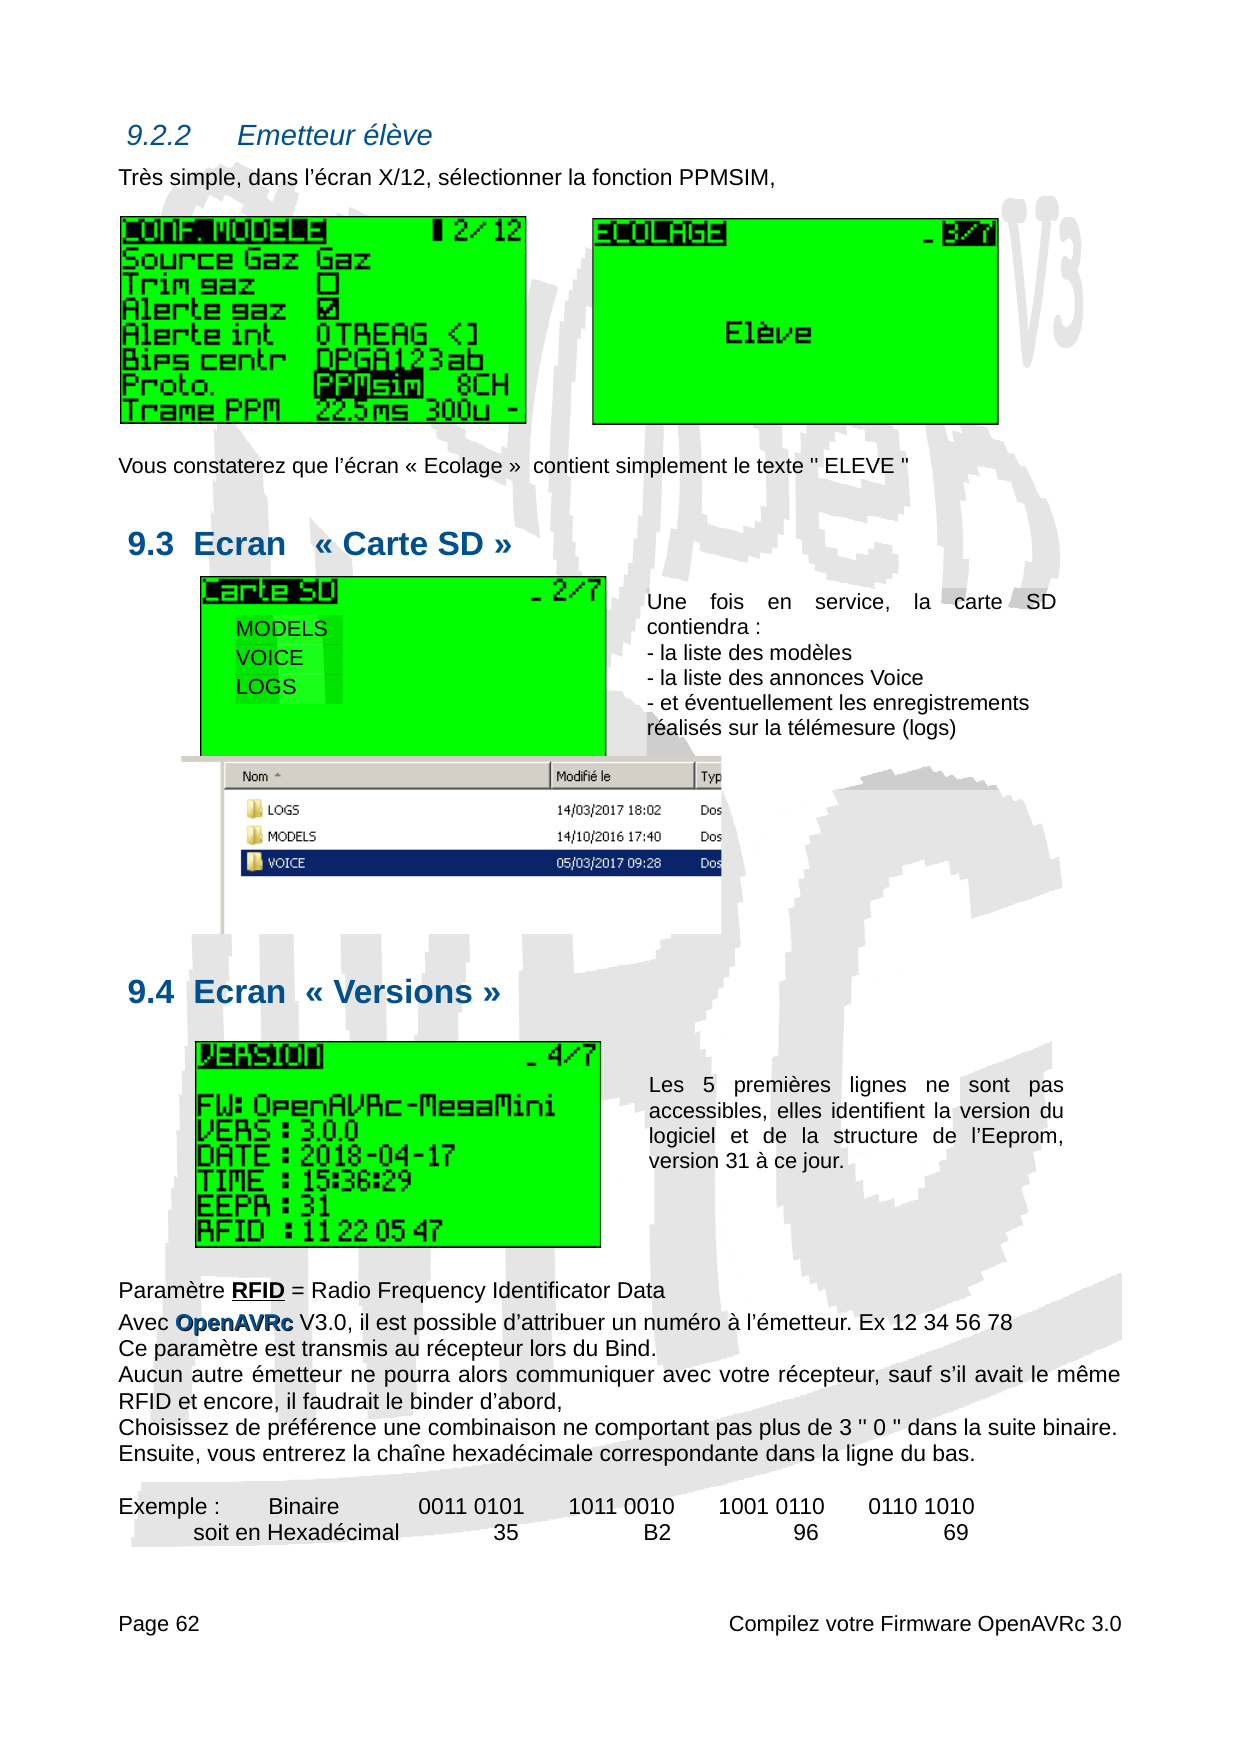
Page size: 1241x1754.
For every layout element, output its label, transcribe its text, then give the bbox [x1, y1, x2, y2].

text Avec OpenAVRc V3.0, il est possible d’attribuer un numéro à l’émetteur. Ex 12 34 56 78 [118, 1308, 1122, 1335]
text LOGS [236, 675, 343, 699]
text Très simple, dans l’écran X/12, sélectionner la fonction PPMSIM, [118, 164, 1122, 191]
text Les 5 premières lignes ne sont pas accessibles, elles identifient la version du logiciel et de la structure de l’Eeprom, version 31 à ce jour. [649, 1072, 1064, 1173]
text Ensuite, vous entrerez la chaîne hexadécimale correspondante dans la ligne du bas. [118, 1440, 1122, 1467]
text Exemple : Binaire 0011 0101 1011 0010 1001 0110 0110 1010 [118, 1493, 1122, 1519]
text MODELS [236, 615, 343, 641]
text VOICE [236, 645, 343, 670]
picture [200, 576, 607, 756]
picture [592, 218, 999, 425]
text Aucun autre émetteur ne pourra alors communiquer avec votre récepteur, sauf s’il avait le même RFID et encore, il faudrait le binder d’abord, [118, 1361, 1122, 1414]
text - et éventuellement les enregistrements réalisés sur la télémesure (logs) [647, 690, 1057, 740]
subtitle Ecran « Carte SD » [118, 524, 1122, 563]
text Une fois en service, la carte SD contiendra : [647, 589, 1057, 639]
text Ce paramètre est transmis au récepteur lors du Bind. [118, 1335, 1122, 1361]
subtitle Emetteur élève [118, 118, 1122, 152]
text Vous constaterez que l’écran « Ecolage » contient simplement le texte '' ELEVE '' [118, 453, 1122, 478]
text - la liste des modèles [647, 639, 1057, 664]
subtitle Ecran « Versions » [118, 972, 1122, 1011]
text soit en Hexadécimal 35 B2 96 69 [118, 1519, 1122, 1546]
text - la liste des annonces Voice [647, 664, 1057, 690]
text Paramètre RFID = Radio Frequency Identificator Data [118, 1277, 1122, 1303]
text Choisissez de préférence une combinaison ne comportant pas plus de 3 '' 0 '' dans la suite binaire. [118, 1414, 1122, 1440]
picture [195, 1041, 602, 1248]
picture [120, 216, 527, 424]
